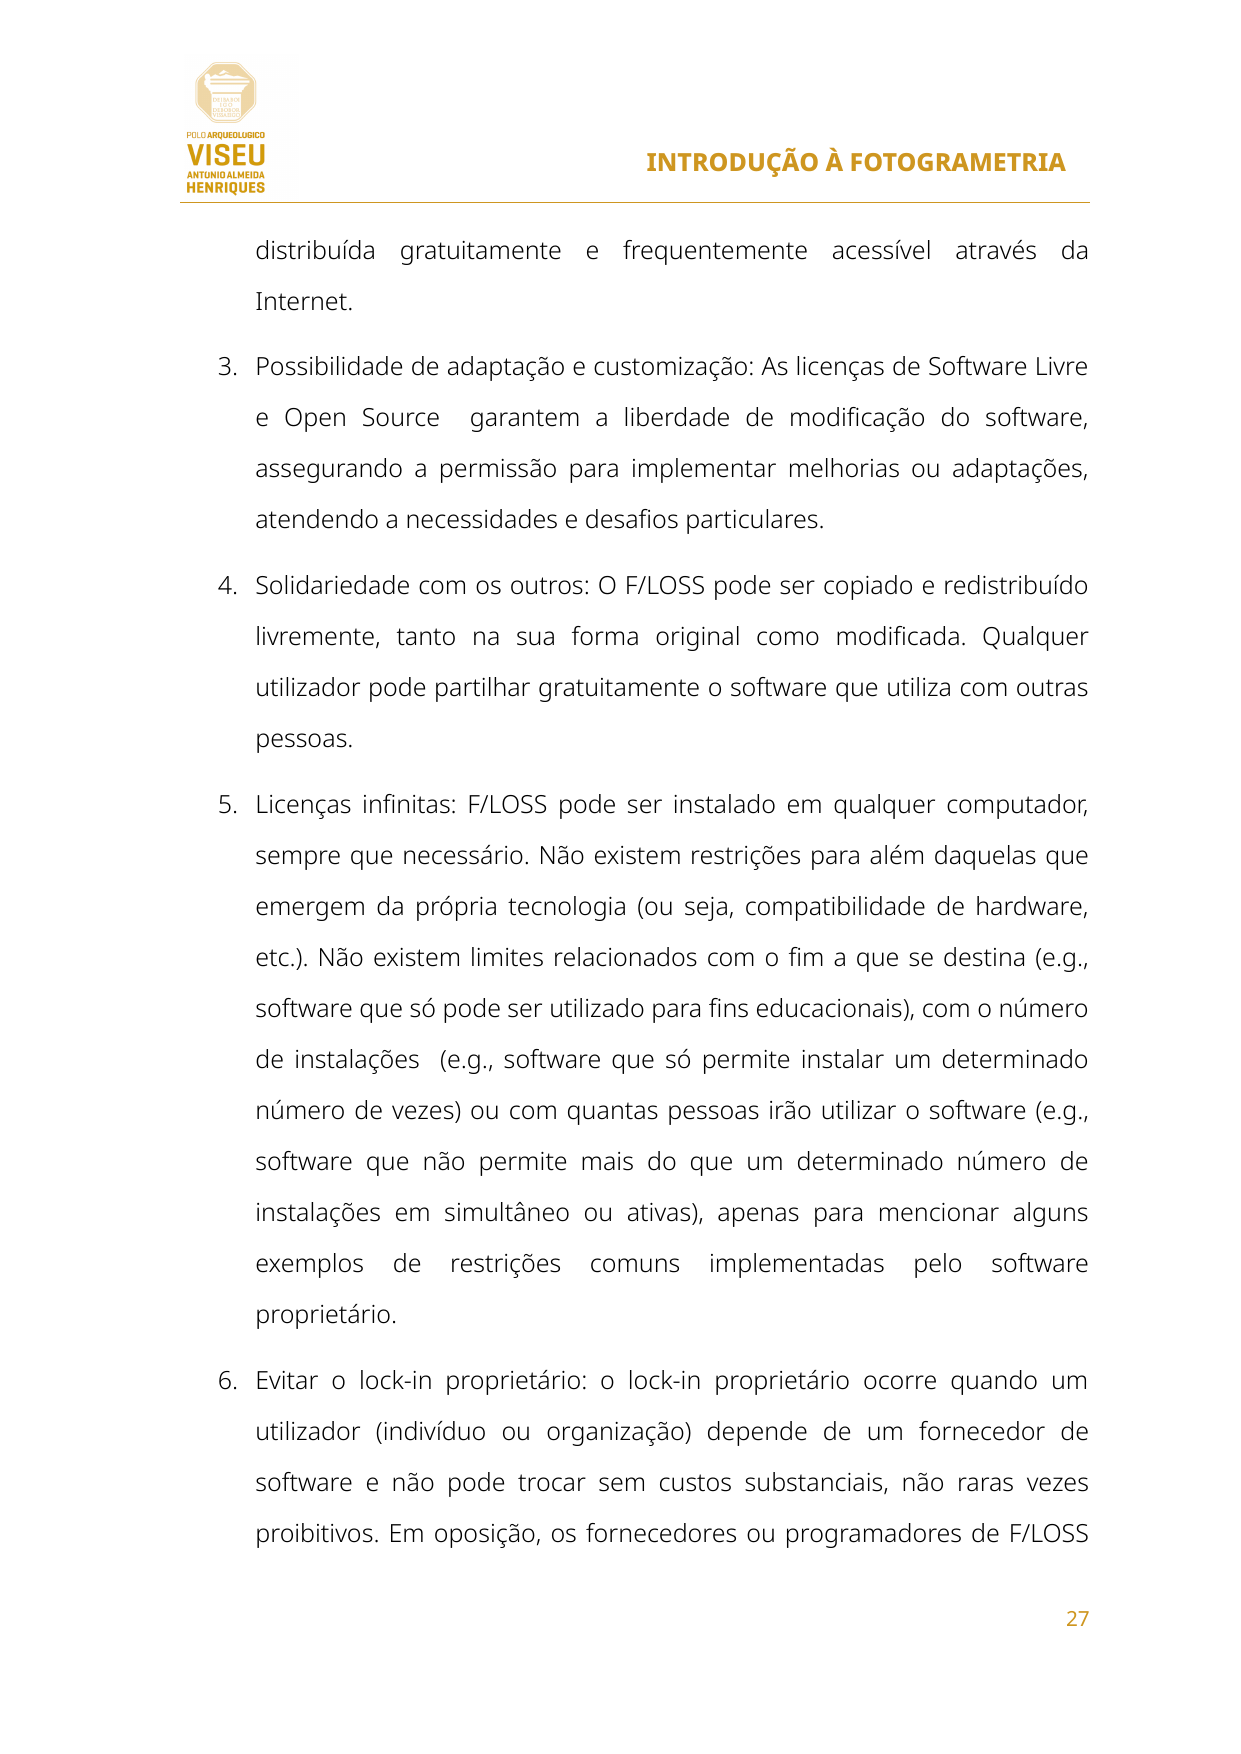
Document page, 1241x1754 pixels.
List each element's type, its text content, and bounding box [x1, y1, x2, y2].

list Solidariedade com os outros: O F/LOSS pode ser copiado e redistribuído livremente, tanto na sua forma original como modificada. Qualquer utilizador pode partilhar gratuitamente o software que utiliza com outras pessoas. [218, 568, 1090, 755]
list Licenças infinitas: F/LOSS pode ser instalado em qualquer computador, sempre que necessário. Não existem restrições para além daquelas que emergem da própria tecnologia (ou seja, compatibilidade de hardware, etc.). Não existem limites relacionados com o fim a que se destina (e.g., software que só pode ser utilizado para fins educacionais), com o número de instalações (e.g., software que só permite instalar um determinado número de vezes) ou com quantas pessoas irão utilizar o software (e.g., software que não permite mais do que um determinado número de instalações em simultâneo ou ativas), apenas para mencionar alguns exemplos de restrições comuns implementadas pelo software proprietário. [218, 787, 1090, 1331]
list Evitar o lock-in proprietário: o lock-in proprietário ocorre quando um utilizador (indivíduo ou organização) depende de um fornecedor de software e não pode trocar sem custos substanciais, não raras vezes proibitivos. Em oposição, os fornecedores ou programadores de F/LOSS [218, 1363, 1090, 1550]
picture [184, 54, 300, 202]
list distribuída gratuitamente e frequentemente acessível através da Internet. [218, 232, 1090, 317]
list Possibilidade de adaptação e customização: As licenças de Software Livre e Open Source garantem a liberdade de modificação do software, assegurando a permissão para implementar melhorias ou adaptações, atendendo a necessidades e desafios particulares. [218, 349, 1090, 536]
